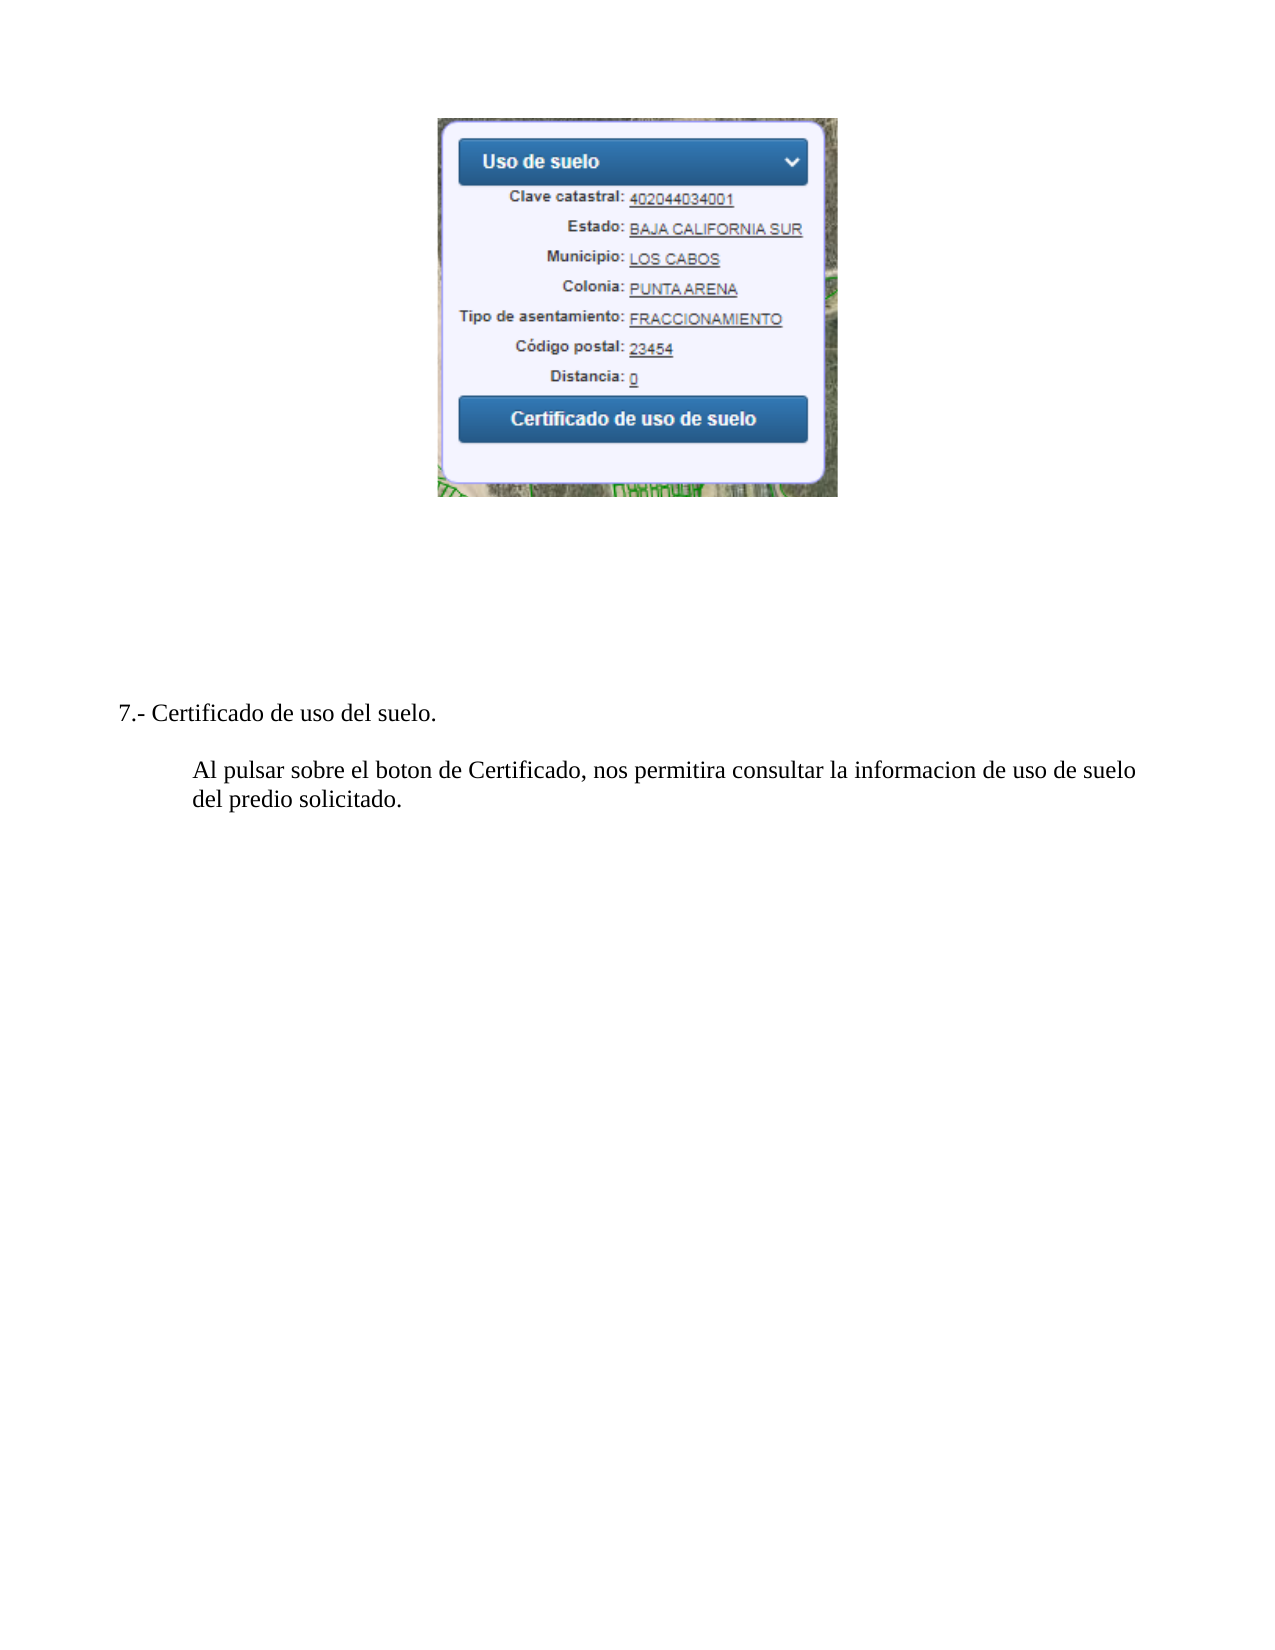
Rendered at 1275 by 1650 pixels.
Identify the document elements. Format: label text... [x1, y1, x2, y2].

text 7.- Certificado de uso del suelo. [118, 698, 1157, 726]
text Al pulsar sobre el boton de Certificado, nos permitira consultar la informacion de uso de suelo del predio solicitado. [118, 755, 1157, 813]
